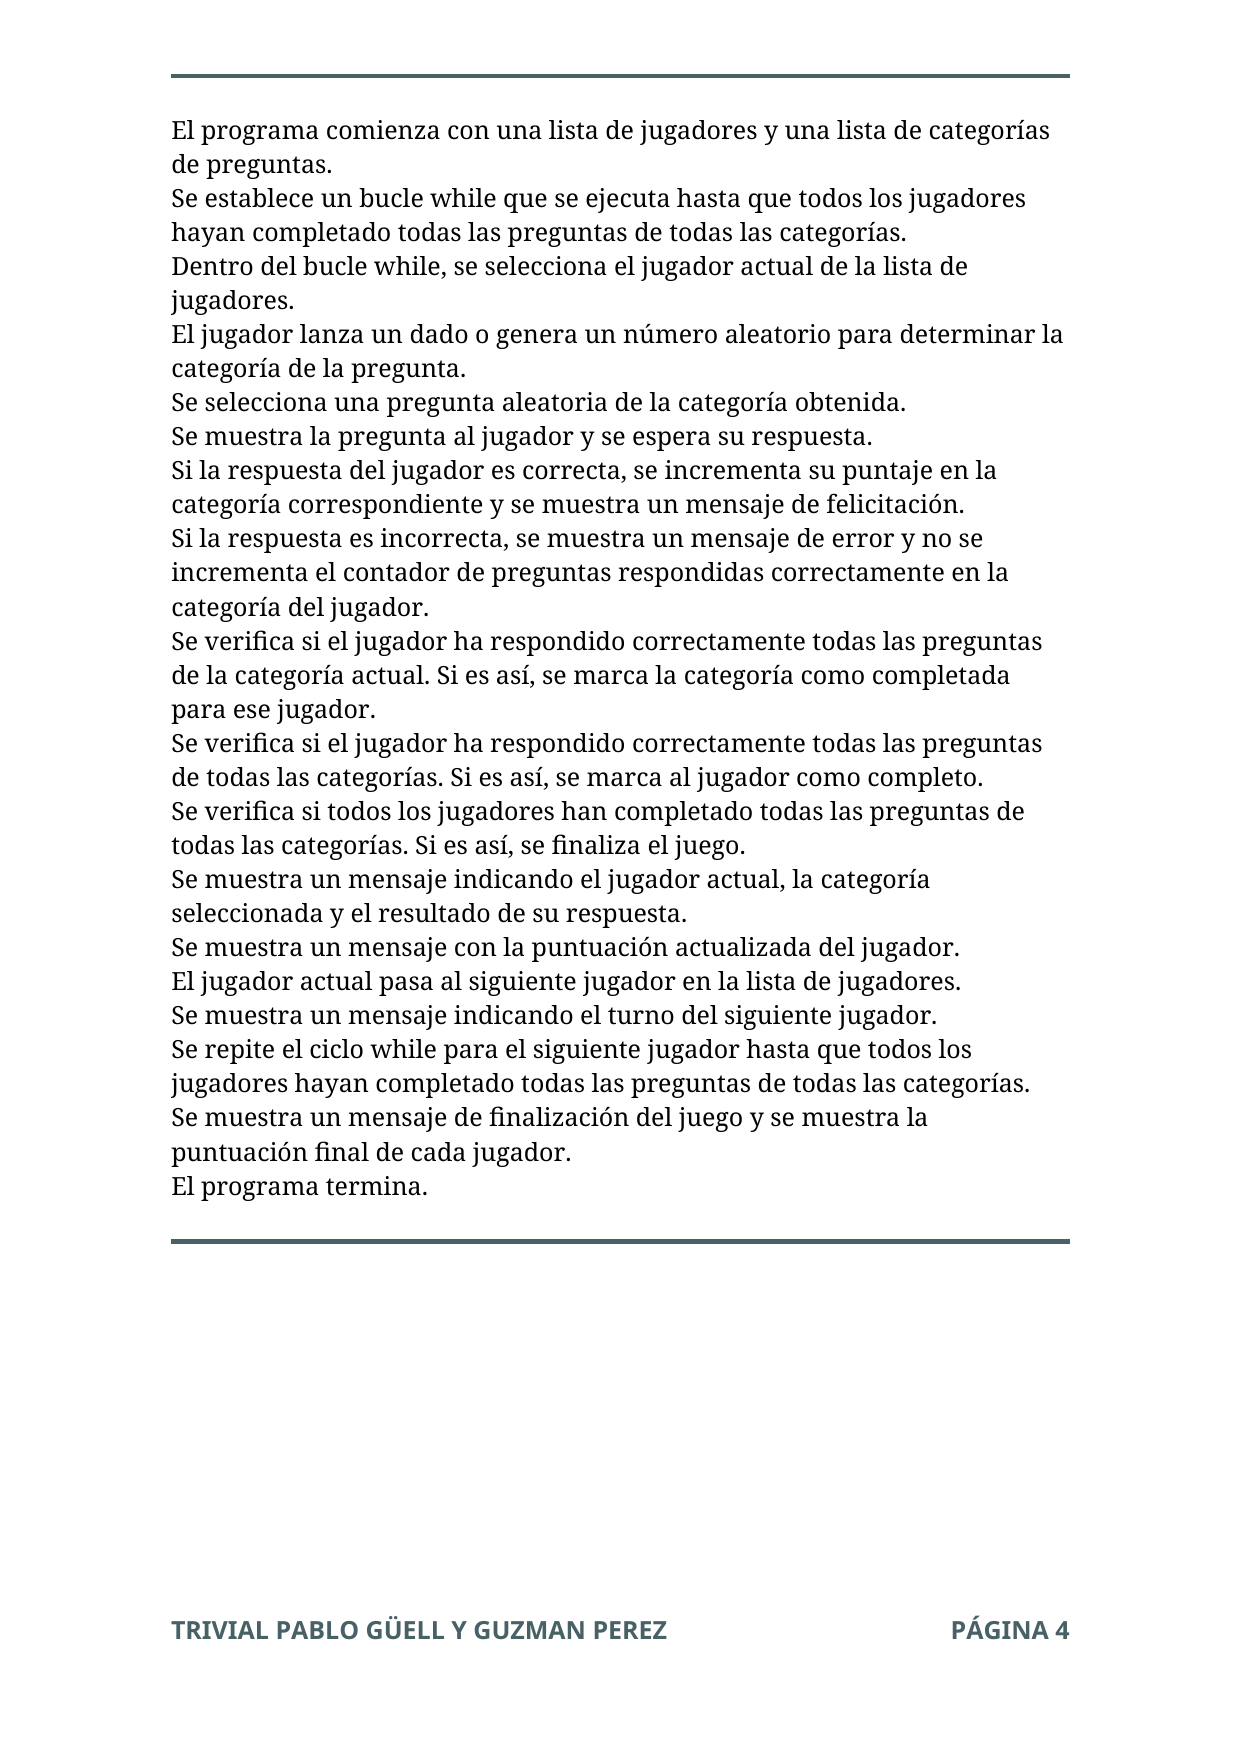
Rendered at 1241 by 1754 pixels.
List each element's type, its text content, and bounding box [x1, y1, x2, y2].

table_cell [583, 1244, 658, 1315]
table_cell [171, 1244, 583, 1315]
table_cell El programa comienza con una lista de jugadores y una lista de categorías de preguntas. Se establece un bucle while que se ejecuta hasta que todos los jugadores hayan completado todas las preguntas de todas las categorías. Dentro del bucle while, se selecciona el jugador actual de la lista de jugadores. El jugador lanza un dado o genera un número aleatorio para determinar la categoría de la pregunta. Se selecciona una pregunta aleatoria de la categoría obtenida. Se muestra la pregunta al jugador y se espera su respuesta. Si la respuesta del jugador es correcta, se incrementa su puntaje en la categoría correspondiente y se muestra un mensaje de felicitación. Si la respuesta es incorrecta, se muestra un mensaje de error y no se incrementa el contador de preguntas respondidas correctamente en la categoría del jugador. Se verifica si el jugador ha respondido correctamente todas las preguntas de la categoría actual. Si es así, se marca la categoría como completada para ese jugador. Se verifica si el jugador ha respondido correctamente todas las preguntas de todas las categorías. Si es así, se marca al jugador como completo. Se verifica si todos los jugadores han completado todas las preguntas de todas las categorías. Si es así, se finaliza el juego. Se muestra un mensaje indicando el jugador actual, la categoría seleccionada y el resultado de su respuesta. Se muestra un mensaje con la puntuación actualizada del jugador. El jugador actual pasa al siguiente jugador en la lista de jugadores. Se muestra un mensaje indicando el turno del siguiente jugador. Se repite el ciclo while para el siguiente jugador hasta que todos los jugadores hayan completado todas las preguntas de todas las categorías. Se muestra un mensaje de finalización del juego y se muestra la puntuación final de cada jugador. El programa termina. [171, 78, 1070, 1239]
table_cell [1070, 1239, 1182, 1315]
table_cell [1070, 74, 1182, 1239]
table_cell [59, 1239, 171, 1315]
table_cell [658, 1244, 1070, 1315]
table_cell [59, 74, 171, 1239]
